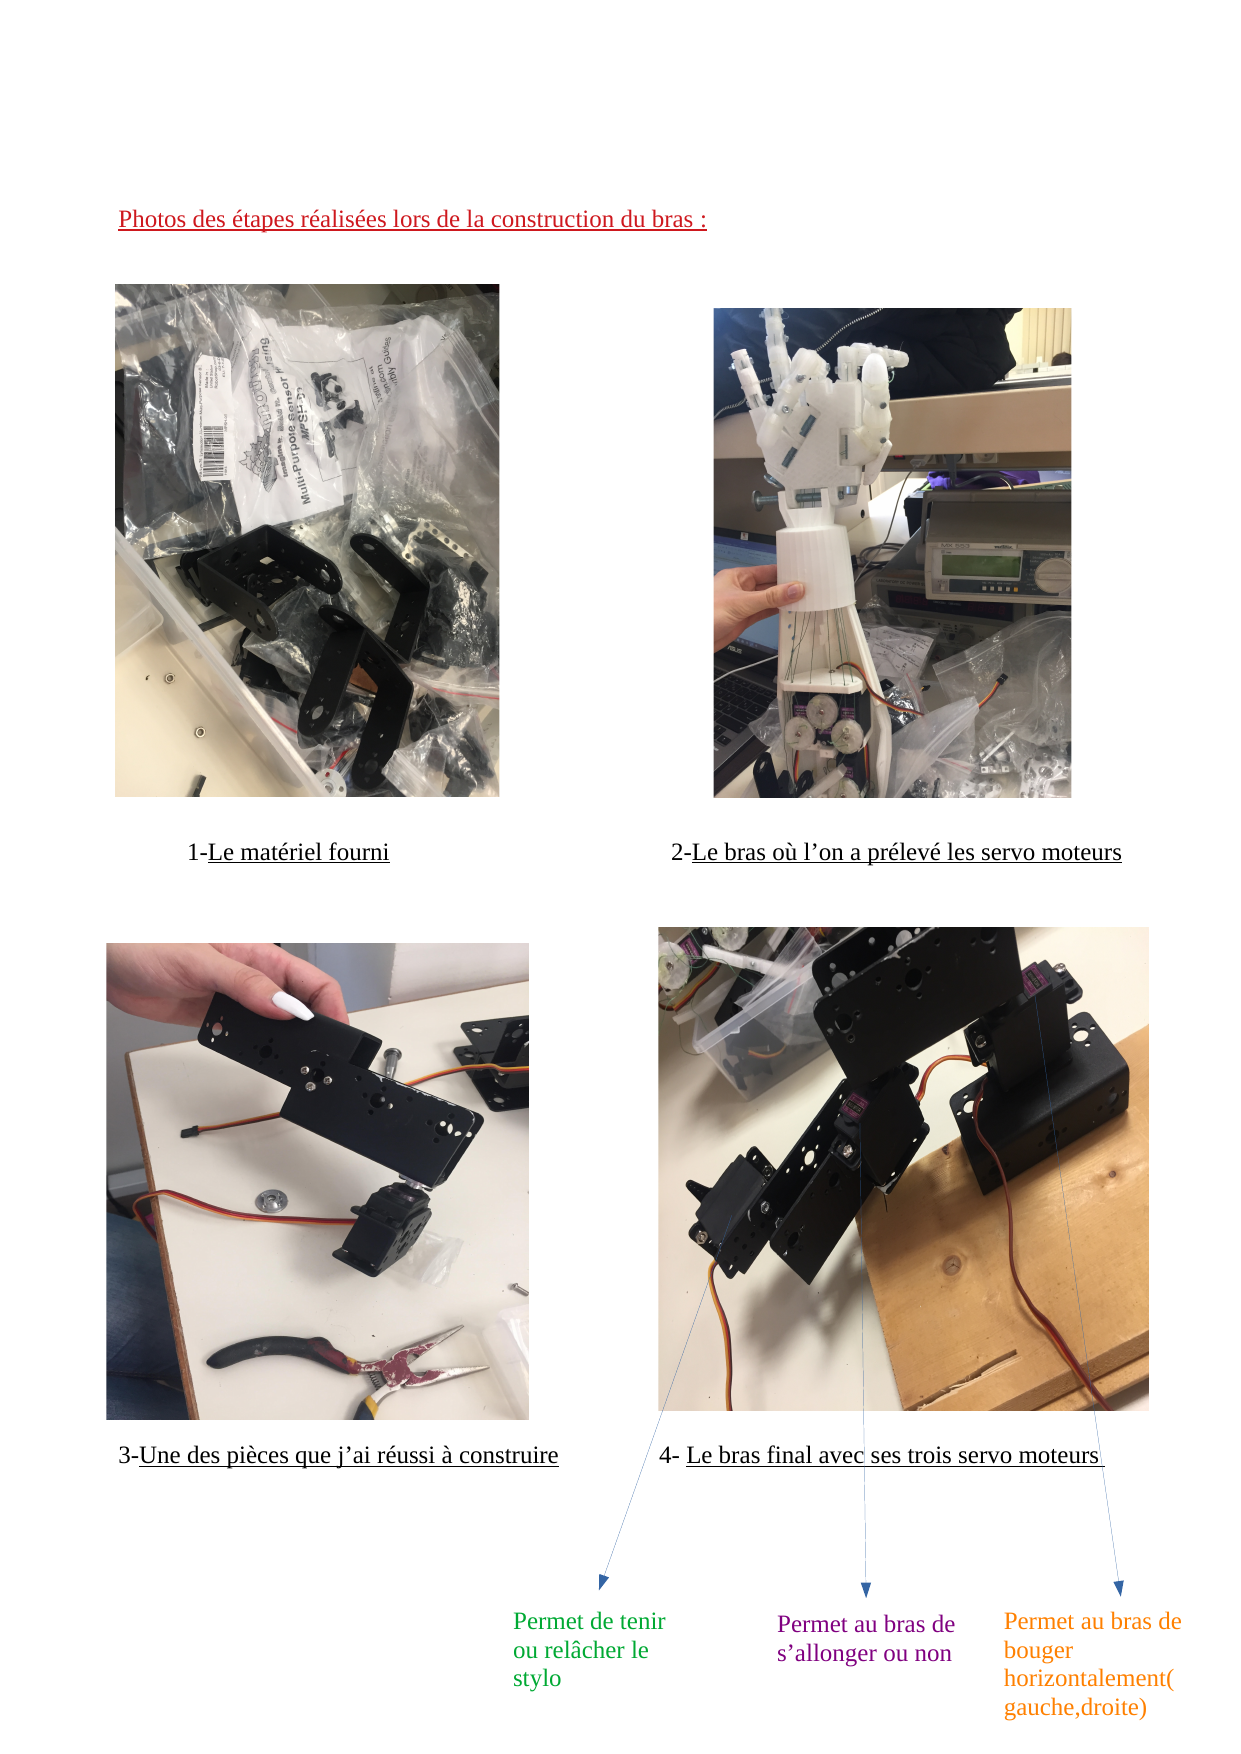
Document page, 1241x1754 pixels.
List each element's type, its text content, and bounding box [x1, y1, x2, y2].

text 3-Une des pièces que j’ai réussi à construire [118, 1441, 651, 1469]
picture [713, 308, 1072, 798]
picture [106, 943, 529, 1420]
picture [115, 284, 500, 797]
text ses trois servo moteurs [865, 1441, 1101, 1466]
picture [658, 927, 1149, 1411]
text Photos des étapes réalisées lors de la construction du bras : [118, 204, 1122, 233]
text 4- Le bras final avec [643, 1441, 864, 1469]
text 1-Le matériel fourni 2-Le bras où l’on a prélevé les servo moteurs [118, 837, 1122, 866]
